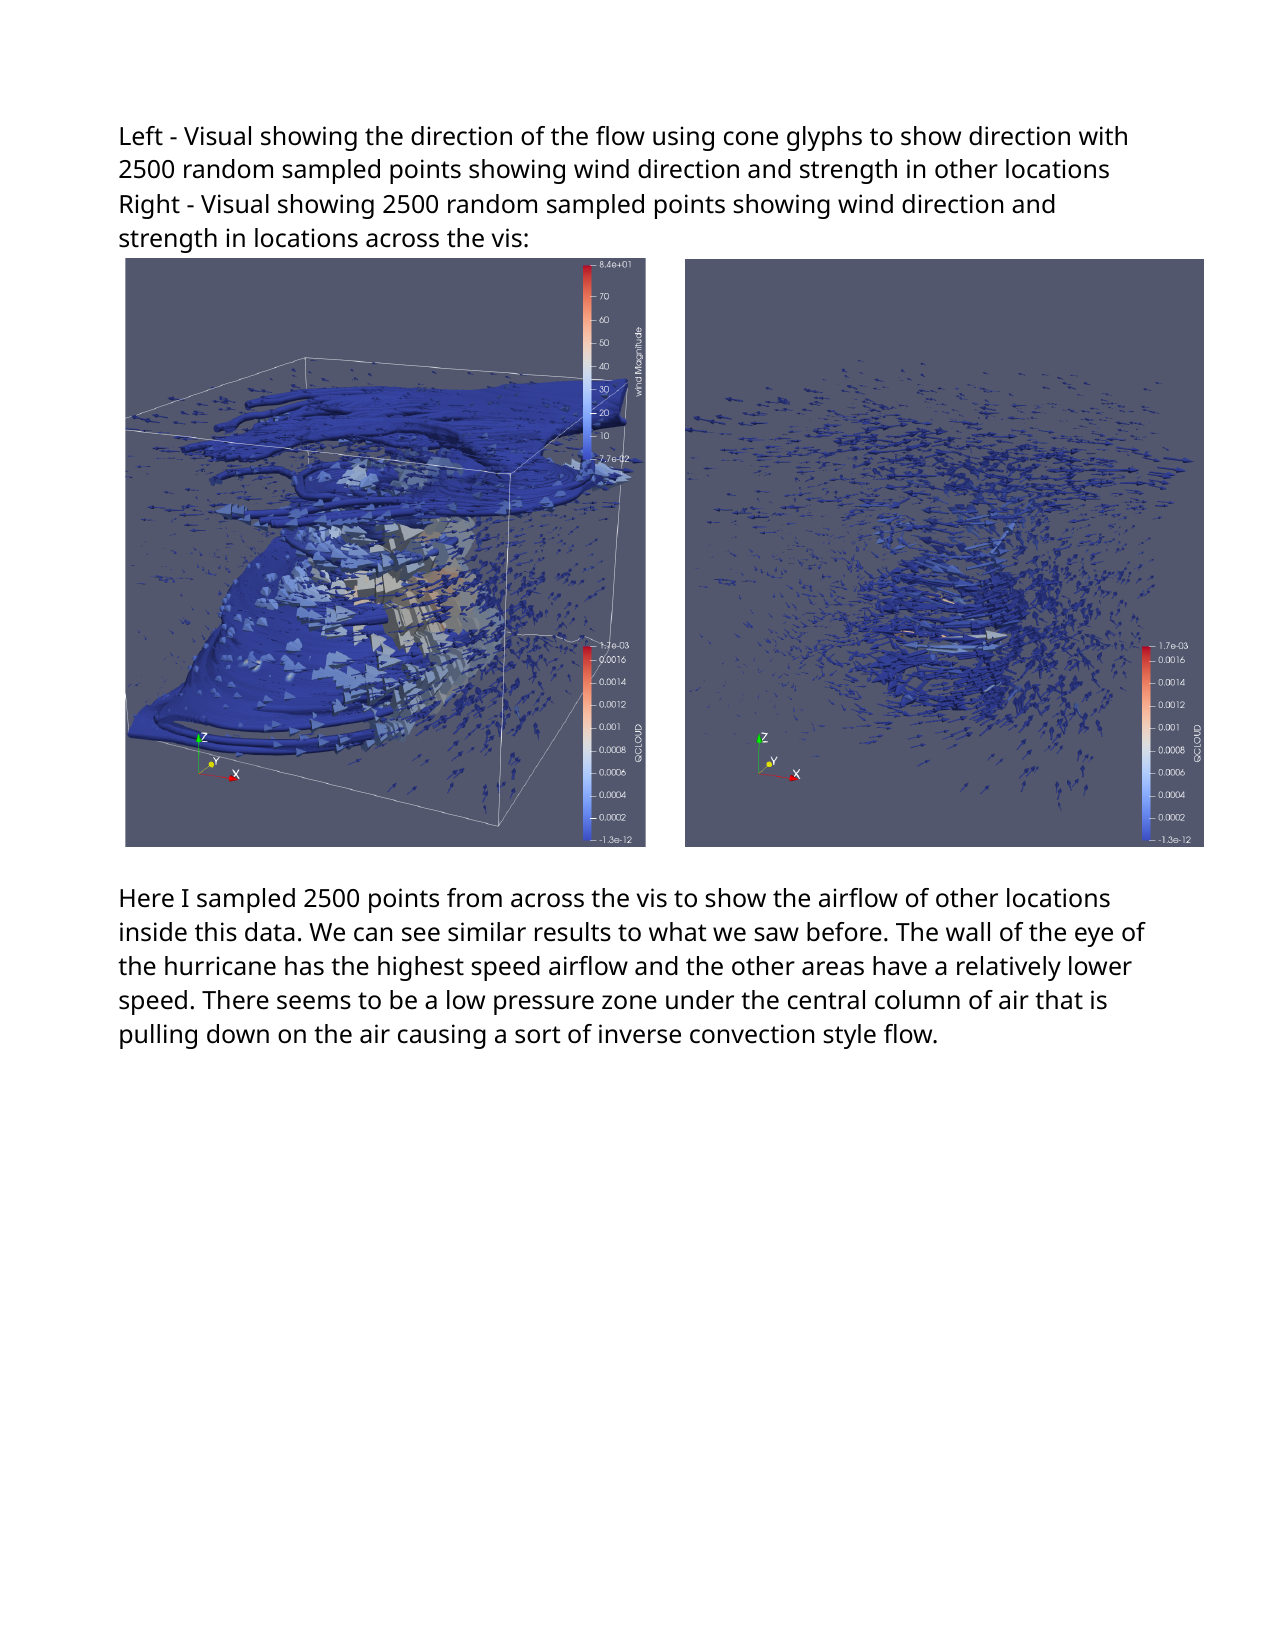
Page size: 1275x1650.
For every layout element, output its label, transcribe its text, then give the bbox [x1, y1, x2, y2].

text Left - Visual showing the direction of the flow using cone glyphs to show direction with 2500 random sampled points showing wind direction and strength in other locations [118, 118, 1157, 186]
picture [685, 259, 1204, 847]
picture [125, 258, 646, 847]
text Right - Visual showing 2500 random sampled points showing wind direction and strength in locations across the vis: [118, 186, 1157, 254]
text Here I sampled 2500 points from across the vis to show the airflow of other locations inside this data. We can see similar results to what we saw before. The wall of the eye of the hurricane has the highest speed airflow and the other areas have a relatively lower speed. There seems to be a low pressure zone under the central column of air that is pulling down on the air causing a sort of inverse convection style flow. [118, 880, 1157, 1051]
